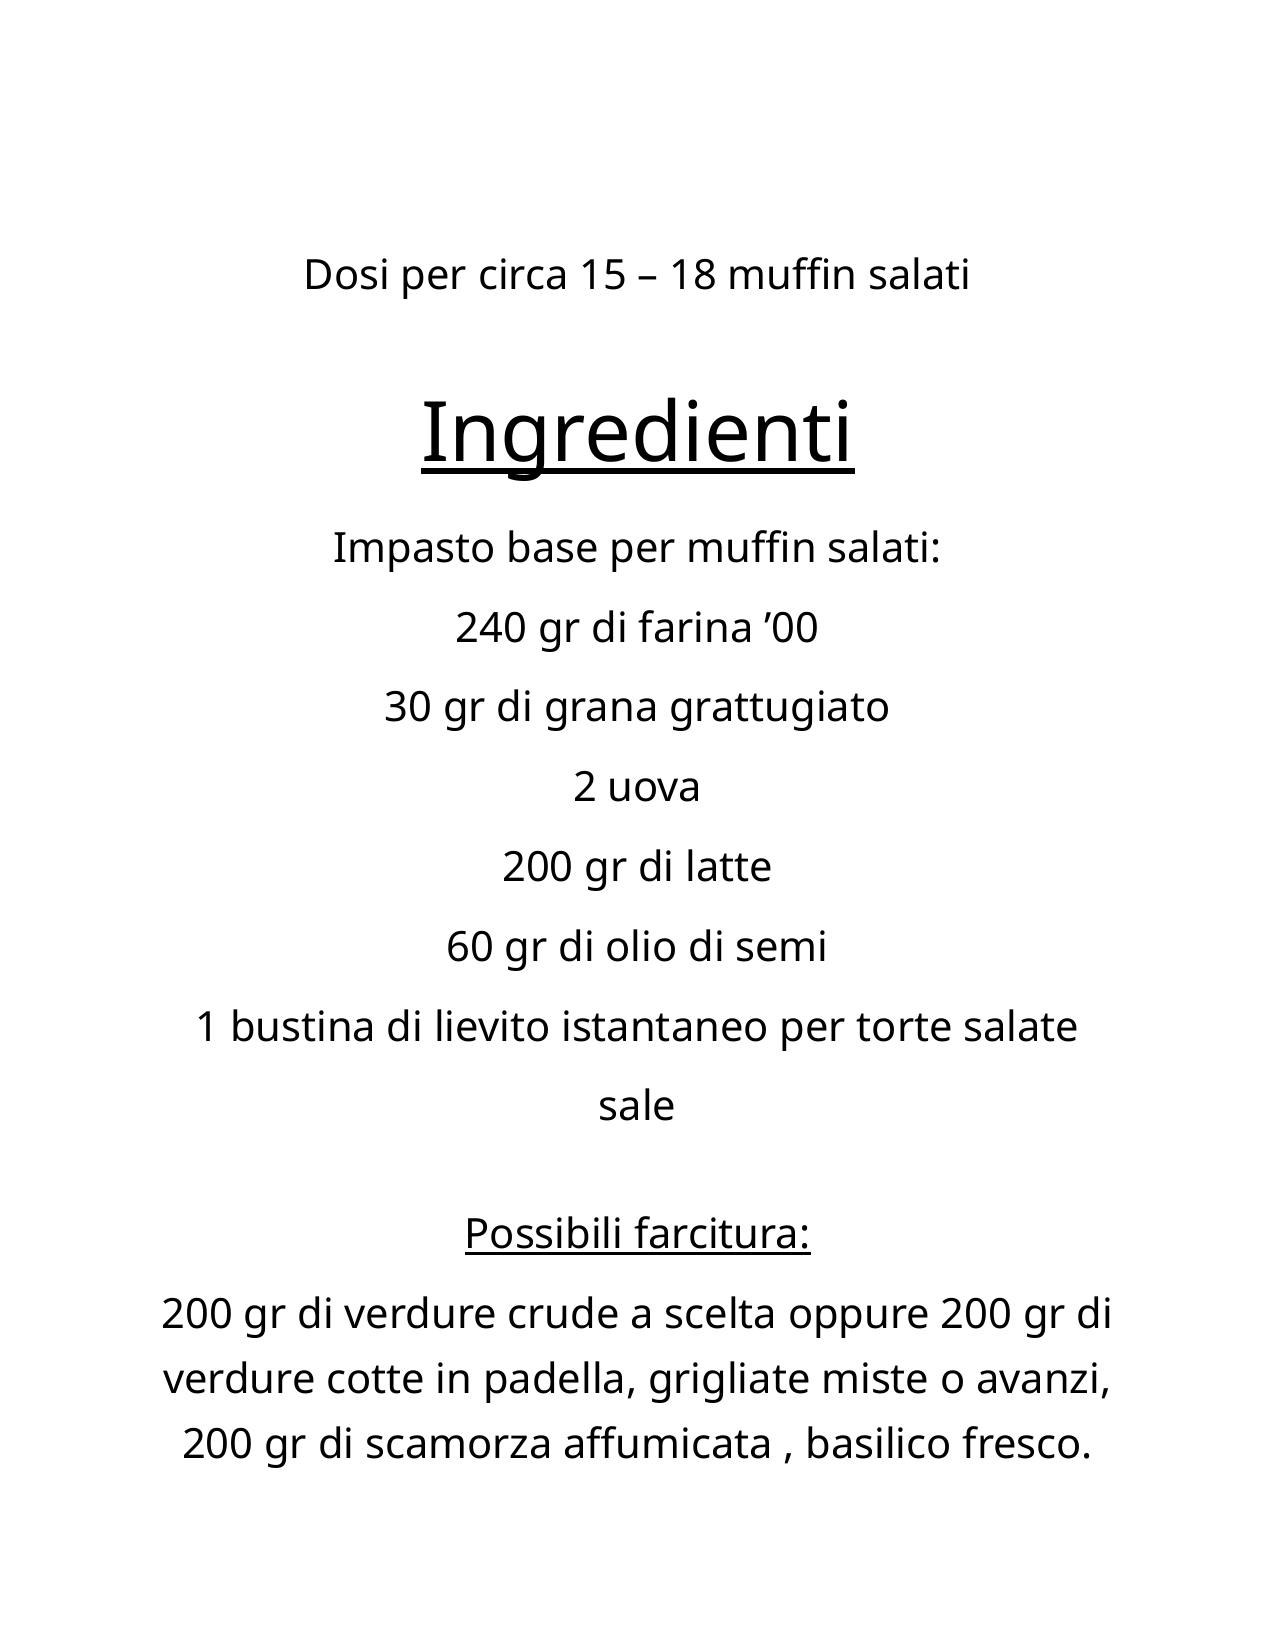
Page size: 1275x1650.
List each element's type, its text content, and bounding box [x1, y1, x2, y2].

text Impasto base per muffin salati: [150, 518, 1125, 574]
text 30 gr di grana grattugiato [150, 677, 1125, 734]
text 200 gr di verdure crude a scelta oppure 200 gr di verdure cotte in padella, grigliate miste o avanzi, 200 gr di scamorza affumicata , basilico fresco. [150, 1283, 1125, 1471]
text Possibili farcitura: [150, 1204, 1125, 1260]
text 60 gr di olio di semi [150, 917, 1125, 973]
text 200 gr di latte [150, 837, 1125, 894]
text 2 uova [150, 757, 1125, 814]
text sale [150, 1076, 1125, 1133]
text Ingredienti [150, 373, 1125, 486]
text 1 bustina di lievito istantaneo per torte salate [150, 996, 1125, 1053]
text Dosi per circa 15 – 18 muffin salati [150, 245, 1125, 302]
text 240 gr di farina ’00 [150, 597, 1125, 654]
